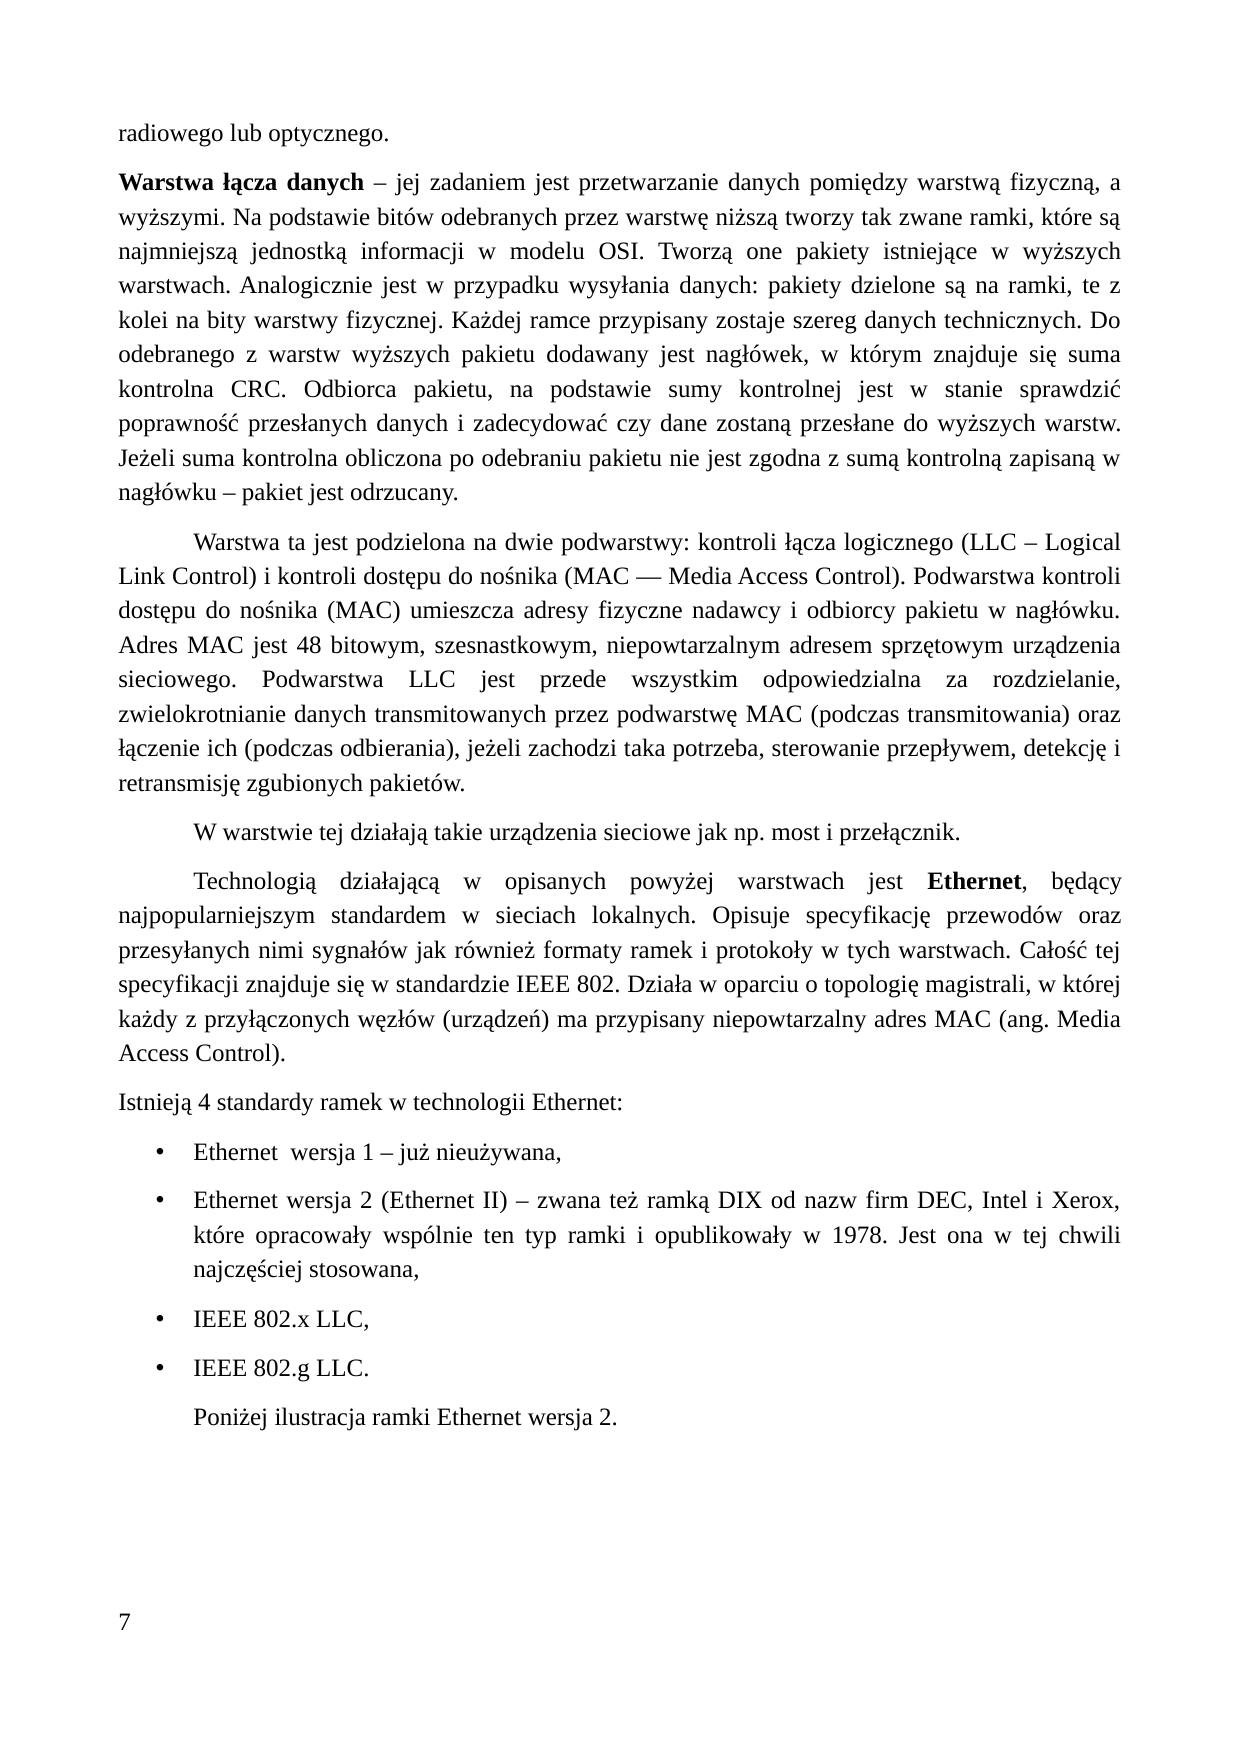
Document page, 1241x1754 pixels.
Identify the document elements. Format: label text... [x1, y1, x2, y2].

list Ethernet wersja 2 (Ethernet II) – zwana też ramką DIX od nazw firm DEC, Intel i Xerox, które opracowały wspólnie ten typ ramki i opublikowały w 1978. Jest ona w tej chwili najczęściej stosowana, [156, 1186, 1122, 1283]
list IEEE 802.g LLC. [156, 1353, 1122, 1381]
text Warstwa łącza danych – jej zadaniem jest przetwarzanie danych pomiędzy warstwą fizyczną, a wyższymi. Na podstawie bitów odebranych przez warstwę niższą tworzy tak zwane ramki, które są najmniejszą jednostką informacji w modelu OSI. Tworzą one pakiety istniejące w wyższych warstwach. Analogicznie jest w przypadku wysyłania danych: pakiety dzielone są na ramki, te z kolei na bity warstwy fizycznej. Każdej ramce przypisany zostaje szereg danych technicznych. Do odebranego z warstw wyższych pakietu dodawany jest nagłówek, w którym znajduje się suma kontrolna CRC. Odbiorca pakietu, na podstawie sumy kontrolnej jest w stanie sprawdzić poprawność przesłanych danych i zadecydować czy dane zostaną przesłane do wyższych warstw. Jeżeli suma kontrolna obliczona po odebraniu pakietu nie jest zgodna z sumą kontrolną zapisaną w nagłówku – pakiet jest odrzucany. [118, 167, 1122, 506]
list IEEE 802.x LLC, [156, 1304, 1122, 1332]
text Istnieją 4 standardy ramek w technologii Ethernet: [118, 1087, 1122, 1116]
text W warstwie tej działają takie urządzenia sieciowe jak np. most i przełącznik. [118, 817, 1122, 846]
text Warstwa ta jest podzielona na dwie podwarstwy: kontroli łącza logicznego (LLC – Logical Link Control) i kontroli dostępu do nośnika (MAC — Media Access Control). Podwarstwa kontroli dostępu do nośnika (MAC) umieszcza adresy fizyczne nadawcy i odbiorcy pakietu w nagłówku. Adres MAC jest 48 bitowym, szesnastkowym, niepowtarzalnym adresem sprzętowym urządzenia sieciowego. Podwarstwa LLC jest przede wszystkim odpowiedzialna za rozdzielanie, zwielokrotnianie danych transmitowanych przez podwarstwę MAC (podczas transmitowania) oraz łączenie ich (podczas odbierania), jeżeli zachodzi taka potrzeba, sterowanie przepływem, detekcję i retransmisję zgubionych pakietów. [118, 527, 1122, 797]
text Poniżej ilustracja ramki Ethernet wersja 2. [118, 1402, 1122, 1431]
list Ethernet wersja 1 – już nieużywana, [156, 1137, 1122, 1165]
text Technologią działającą w opisanych powyżej warstwach jest Ethernet, będący najpopularniejszym standardem w sieciach lokalnych. Opisuje specyfikację przewodów oraz przesyłanych nimi sygnałów jak również formaty ramek i protokoły w tych warstwach. Całość tej specyfikacji znajduje się w standardzie IEEE 802. Działa w oparciu o topologię magistrali, w której każdy z przyłączonych węzłów (urządzeń) ma przypisany niepowtarzalny adres MAC (ang. Media Access Control). [118, 866, 1122, 1067]
text radiowego lub optycznego. [118, 118, 1122, 147]
